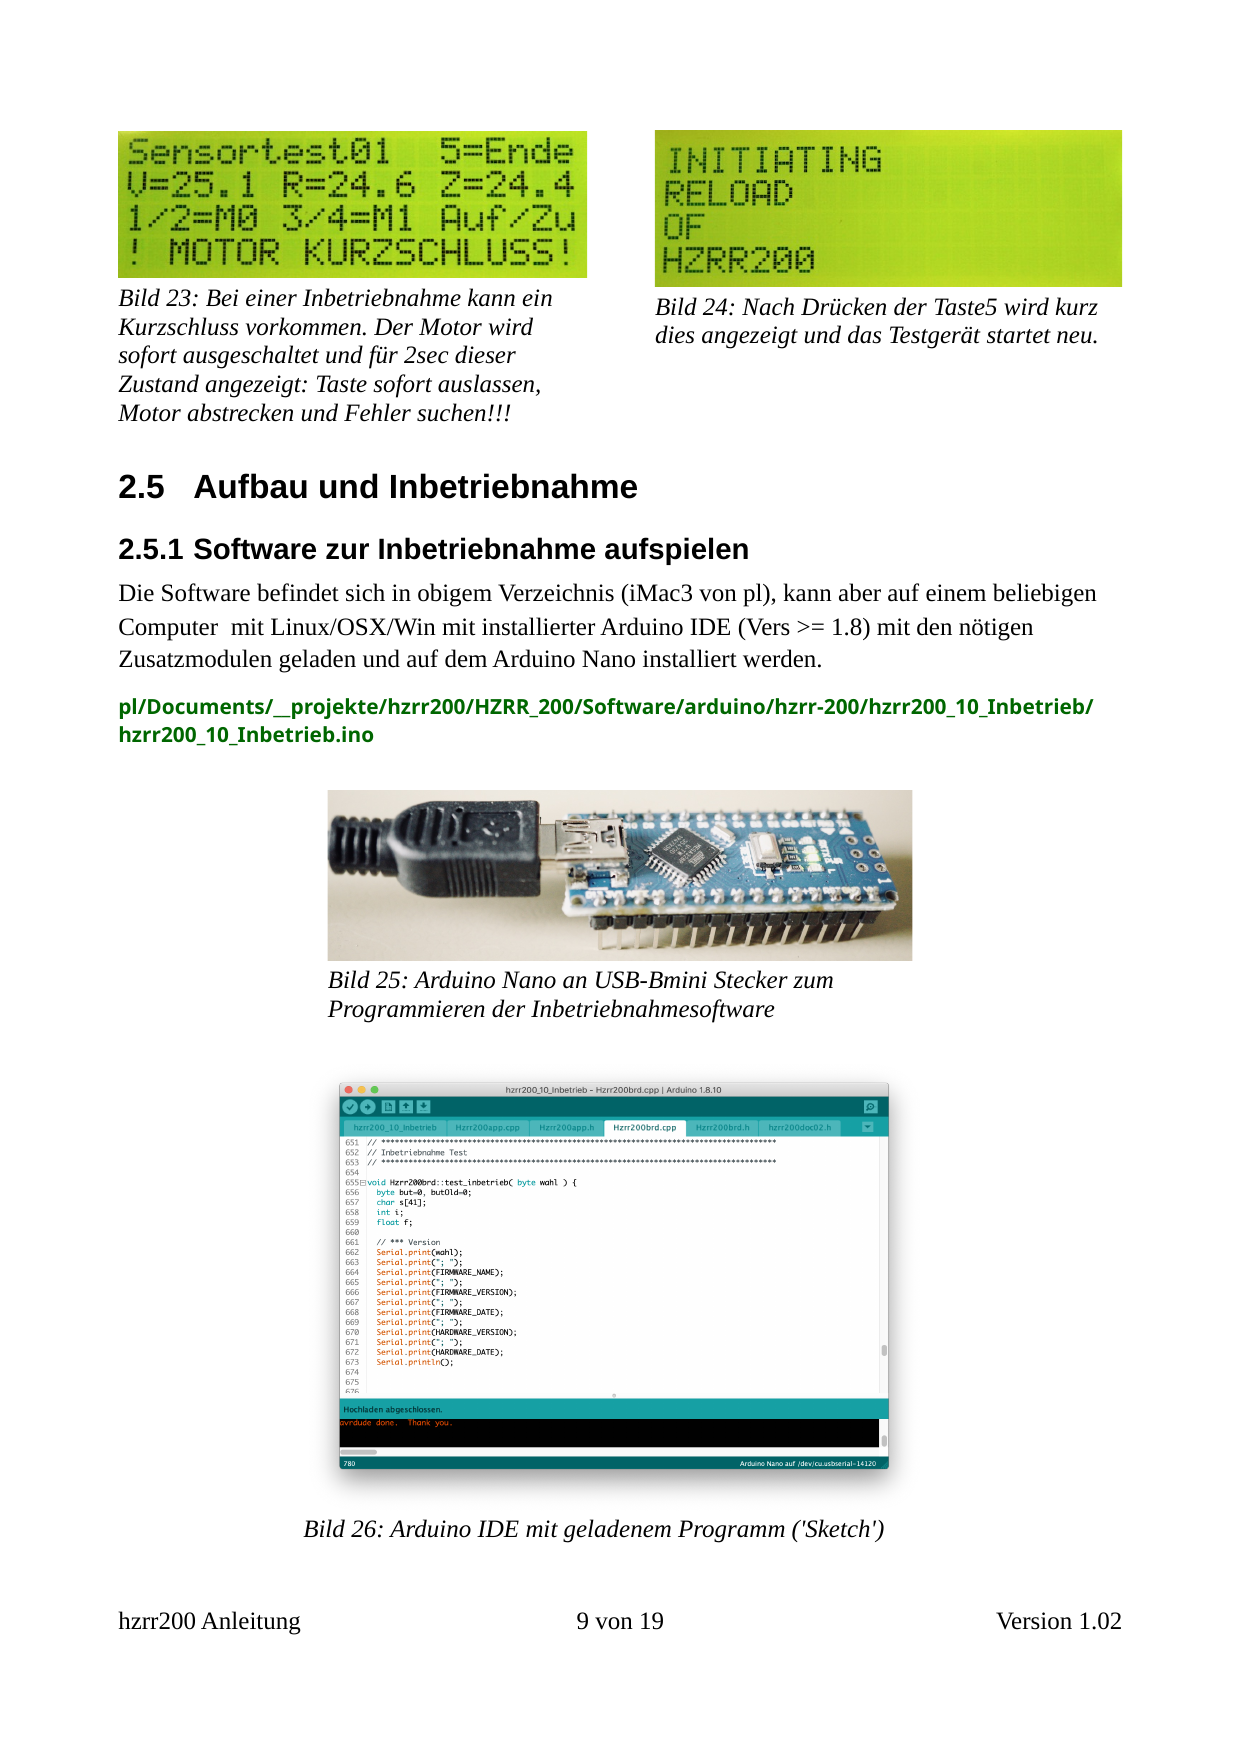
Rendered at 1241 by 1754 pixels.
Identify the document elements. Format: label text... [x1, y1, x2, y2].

picture [303, 1059, 925, 1515]
subtitle Software zur Inbetriebnahme aufspielen [118, 532, 1122, 566]
text Bild 25: Arduino Nano an USB-Bmini Stecker zum Programmieren der Inbetriebnahmesoftware [328, 961, 913, 1023]
text pl/Documents/__projekte/hzrr200/HZRR_200/Software/arduino/hzrr-200/hzrr200_10_Inbetrieb/hzrr200_10_Inbetrieb.ino [118, 692, 1122, 749]
picture [654, 130, 1123, 287]
subtitle Aufbau und Inbetriebnahme [118, 467, 1122, 505]
text Bild 23: Bei einer Inbetriebnahme kann ein Kurzschluss vorkommen. Der Motor wird sofort ausgeschaltet und für 2sec dieser Zustand angezeigt: Taste sofort auslassen, Motor abstrecken und Fehler suchen!!! [118, 278, 587, 427]
text Die Software befindet sich in obigem Verzeichnis (iMac3 von pl), kann aber auf einem beliebigen Computer mit Linux/OSX/Win mit installierter Arduino IDE (Vers >= 1.8) mit den nötigen Zusatzmodulen geladen und auf dem Arduino Nano installiert werden. [118, 578, 1122, 673]
picture [118, 131, 588, 278]
picture [327, 790, 913, 961]
text Bild 26: Arduino IDE mit geladenem Programm ('Sketch') [303, 1060, 937, 1543]
text Bild 24: Nach Drücken der Taste5 wird kurz dies angezeigt und das Testgerät startet neu. [655, 287, 1122, 349]
